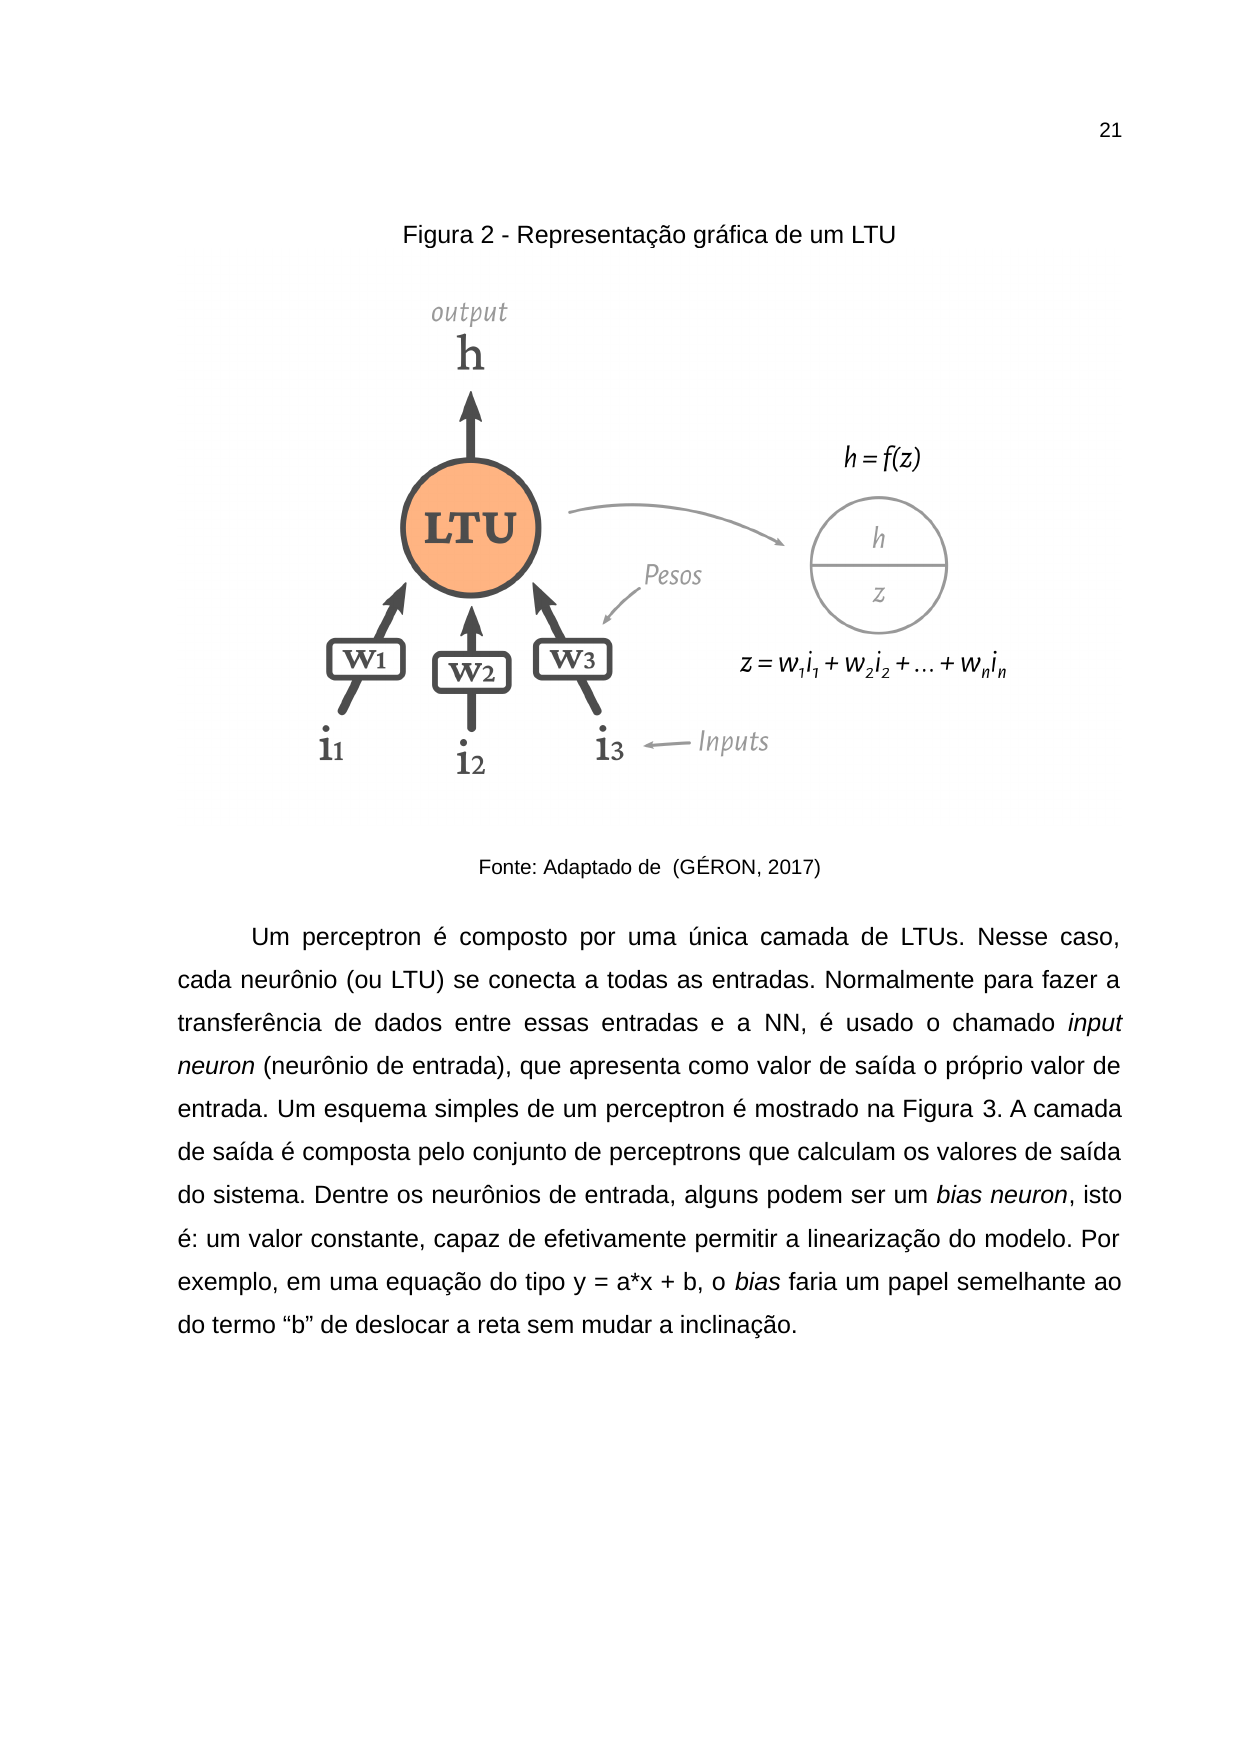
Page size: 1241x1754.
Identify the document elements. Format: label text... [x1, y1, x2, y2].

text Figura 2 - Representação gráfica de um LTU [177, 220, 1122, 248]
picture [177, 248, 1123, 826]
text Fonte: Adaptado de (GÉRON, 2017) [177, 855, 1122, 879]
text Um perceptron é composto por uma única camada de LTUs. Nesse caso, cada neurônio (ou LTU) se conecta a todas as entradas. Normalmente para fazer a transferência de dados entre essas entradas e a NN, é usado o chamado input neuron (neurônio de entrada), que apresenta como valor de saída o próprio valor de entrada. Um esquema simples de um perceptron é mostrado na Figura 3. A camada de saída é composta pelo conjunto de perceptrons que calculam os valores de saída do sistema. Dentre os neurônios de entrada, alguns podem ser um bias neuron, isto é: um valor constante, capaz de efetivamente permitir a linearização do modelo. Por exemplo, em uma equação do tipo y = a*x + b, o bias faria um papel semelhante ao do termo “b” de deslocar a reta sem mudar a inclinação. [177, 922, 1122, 1339]
